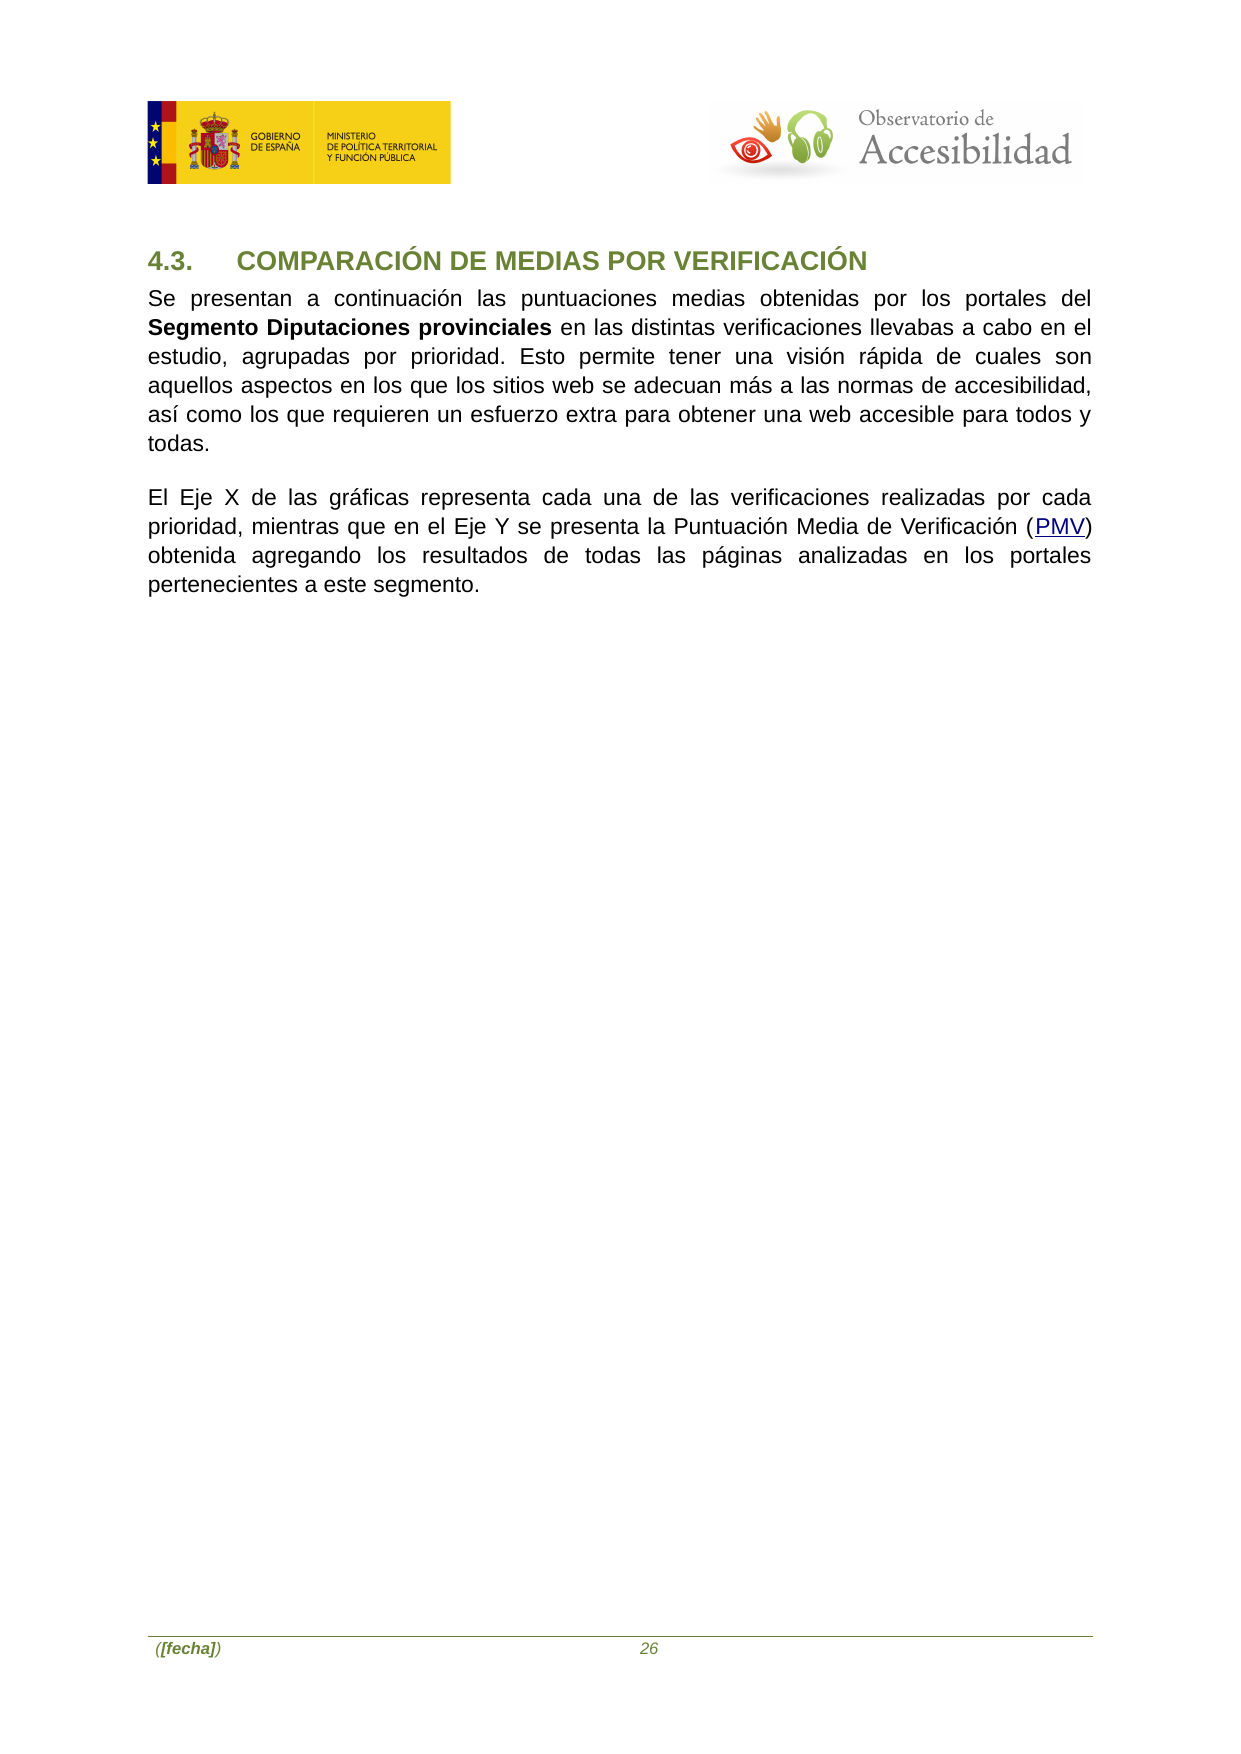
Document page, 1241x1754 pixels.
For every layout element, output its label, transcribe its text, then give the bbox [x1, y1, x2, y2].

picture [710, 101, 1086, 184]
text Se presentan a continuación las puntuaciones medias obtenidas por los portales del Segmento Diputaciones provinciales en las distintas verificaciones llevabas a cabo en el estudio, agrupadas por prioridad. Esto permite tener una visión rápida de cuales son aquellos aspectos en los que los sitios web se adecuan más a las normas de accesibilidad, así como los que requieren un esfuerzo extra para obtener una web accesible para todos y todas. [148, 285, 1092, 456]
subtitle Comparación de medias por verificación [148, 245, 1092, 276]
text El Eje X de las gráficas representa cada una de las verificaciones realizadas por cada prioridad, mientras que en el Eje Y se presenta la Puntuación Media de Verificación (PMV) obtenida agregando los resultados de todas las páginas analizadas en los portales pertenecientes a este segmento. [148, 484, 1092, 597]
picture [147, 101, 451, 184]
